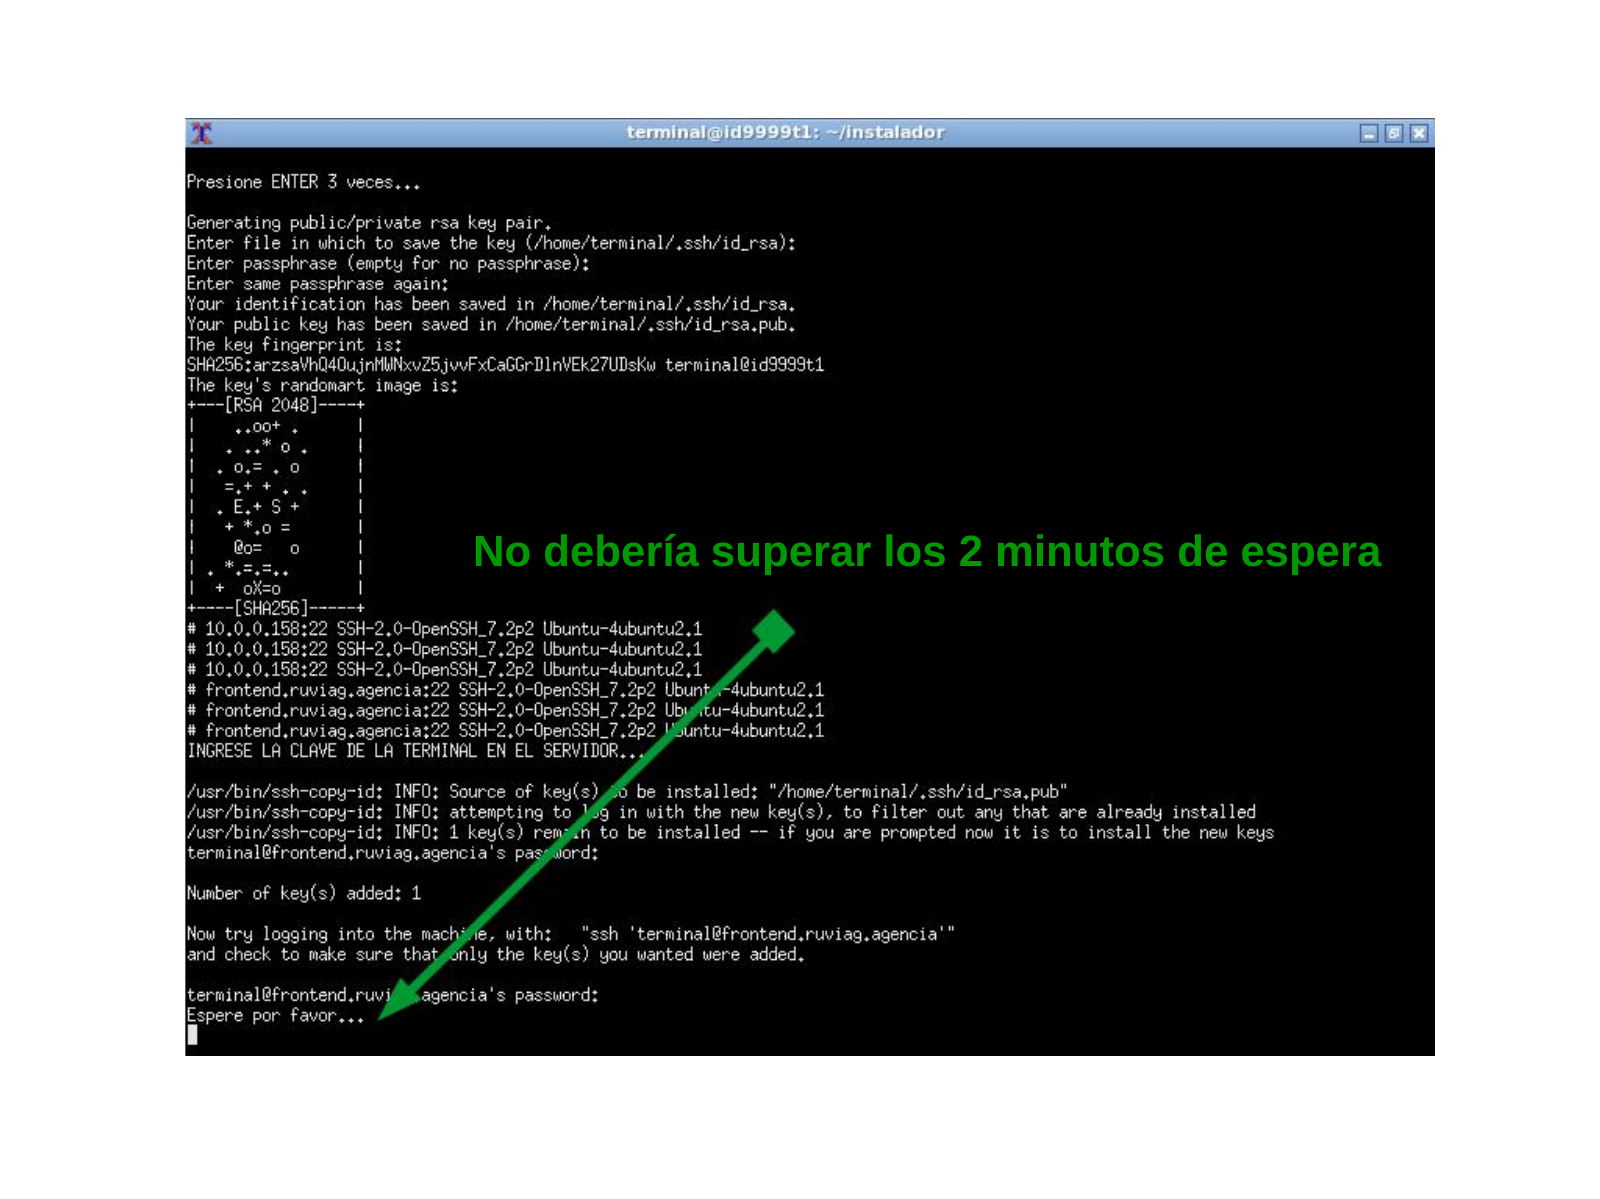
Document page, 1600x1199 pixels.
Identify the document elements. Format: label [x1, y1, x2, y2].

picture [185, 118, 1435, 1056]
